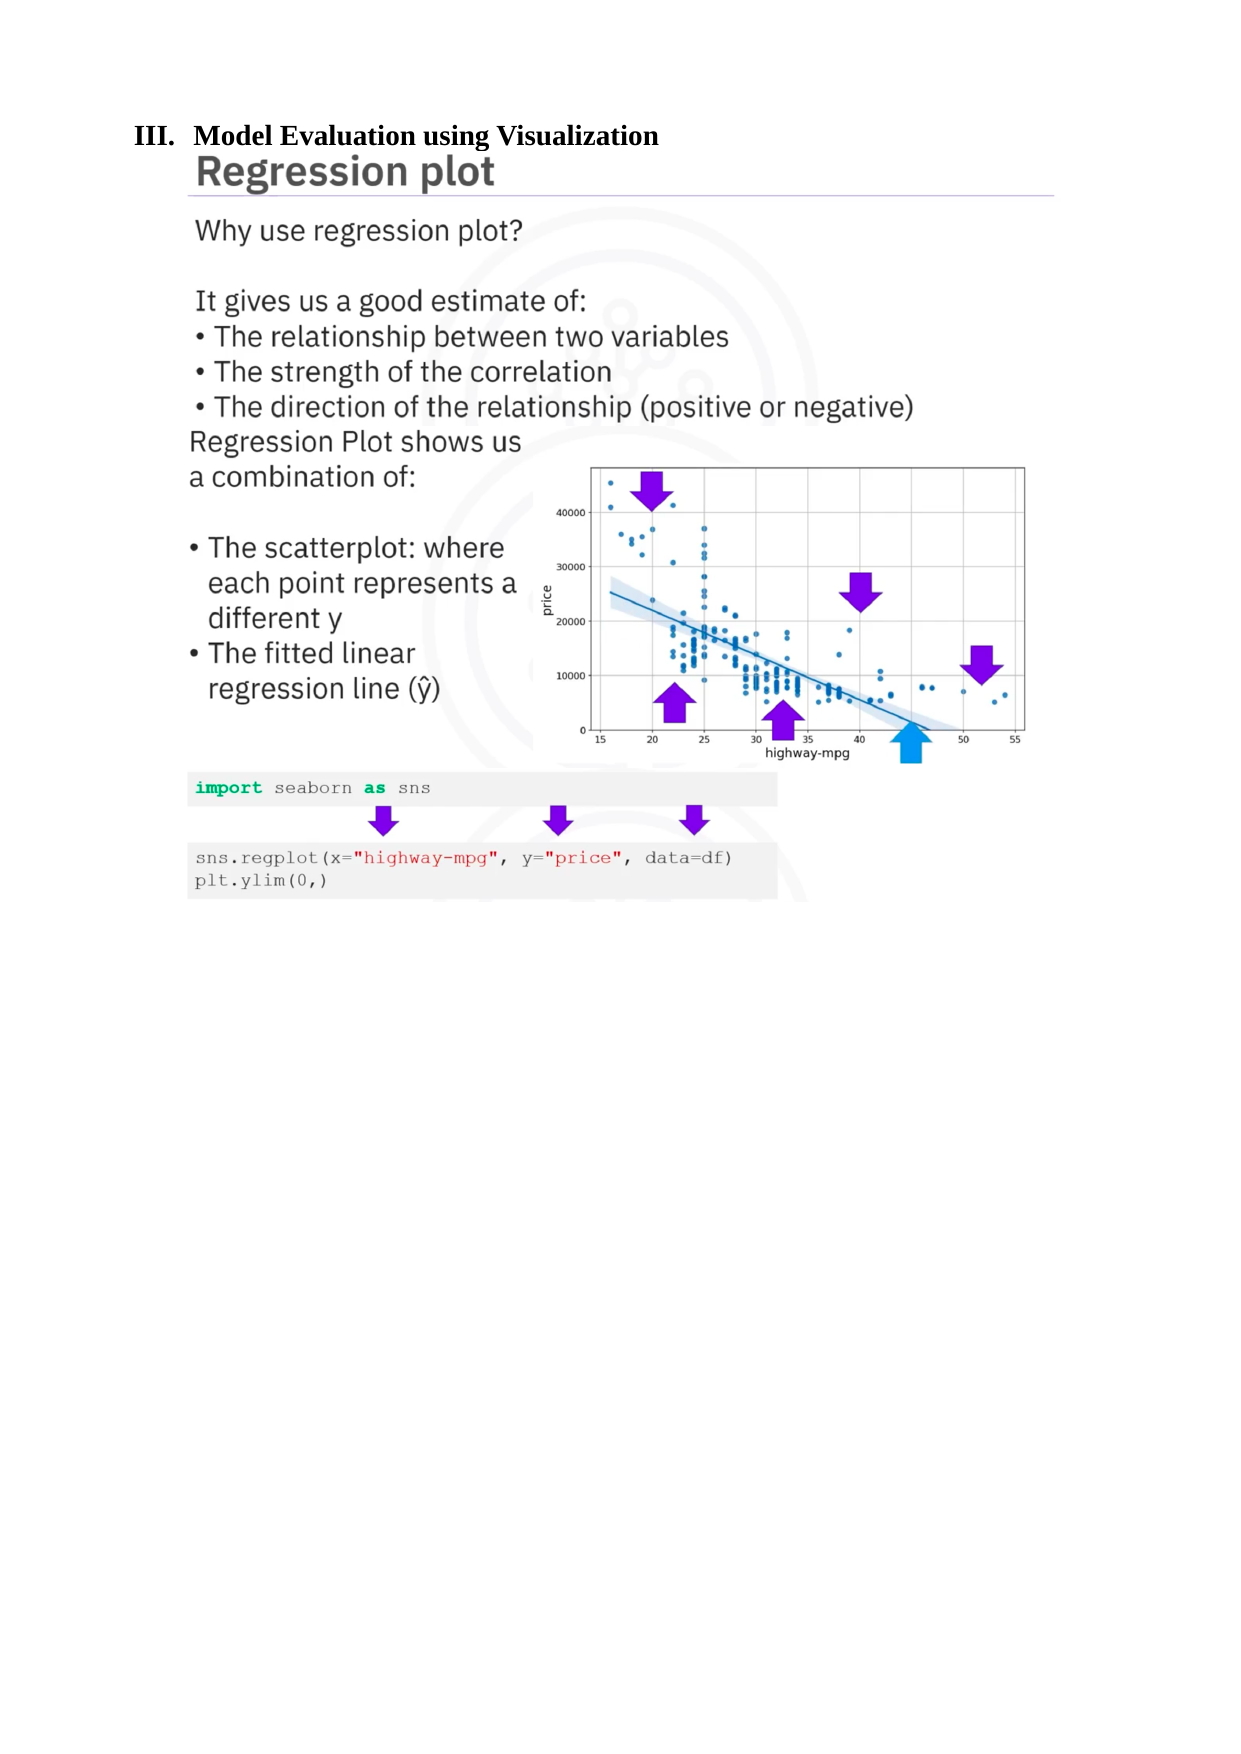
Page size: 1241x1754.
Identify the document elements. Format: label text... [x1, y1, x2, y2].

picture [118, 151, 1123, 902]
list Model Evaluation using Visualization [175, 118, 1122, 151]
